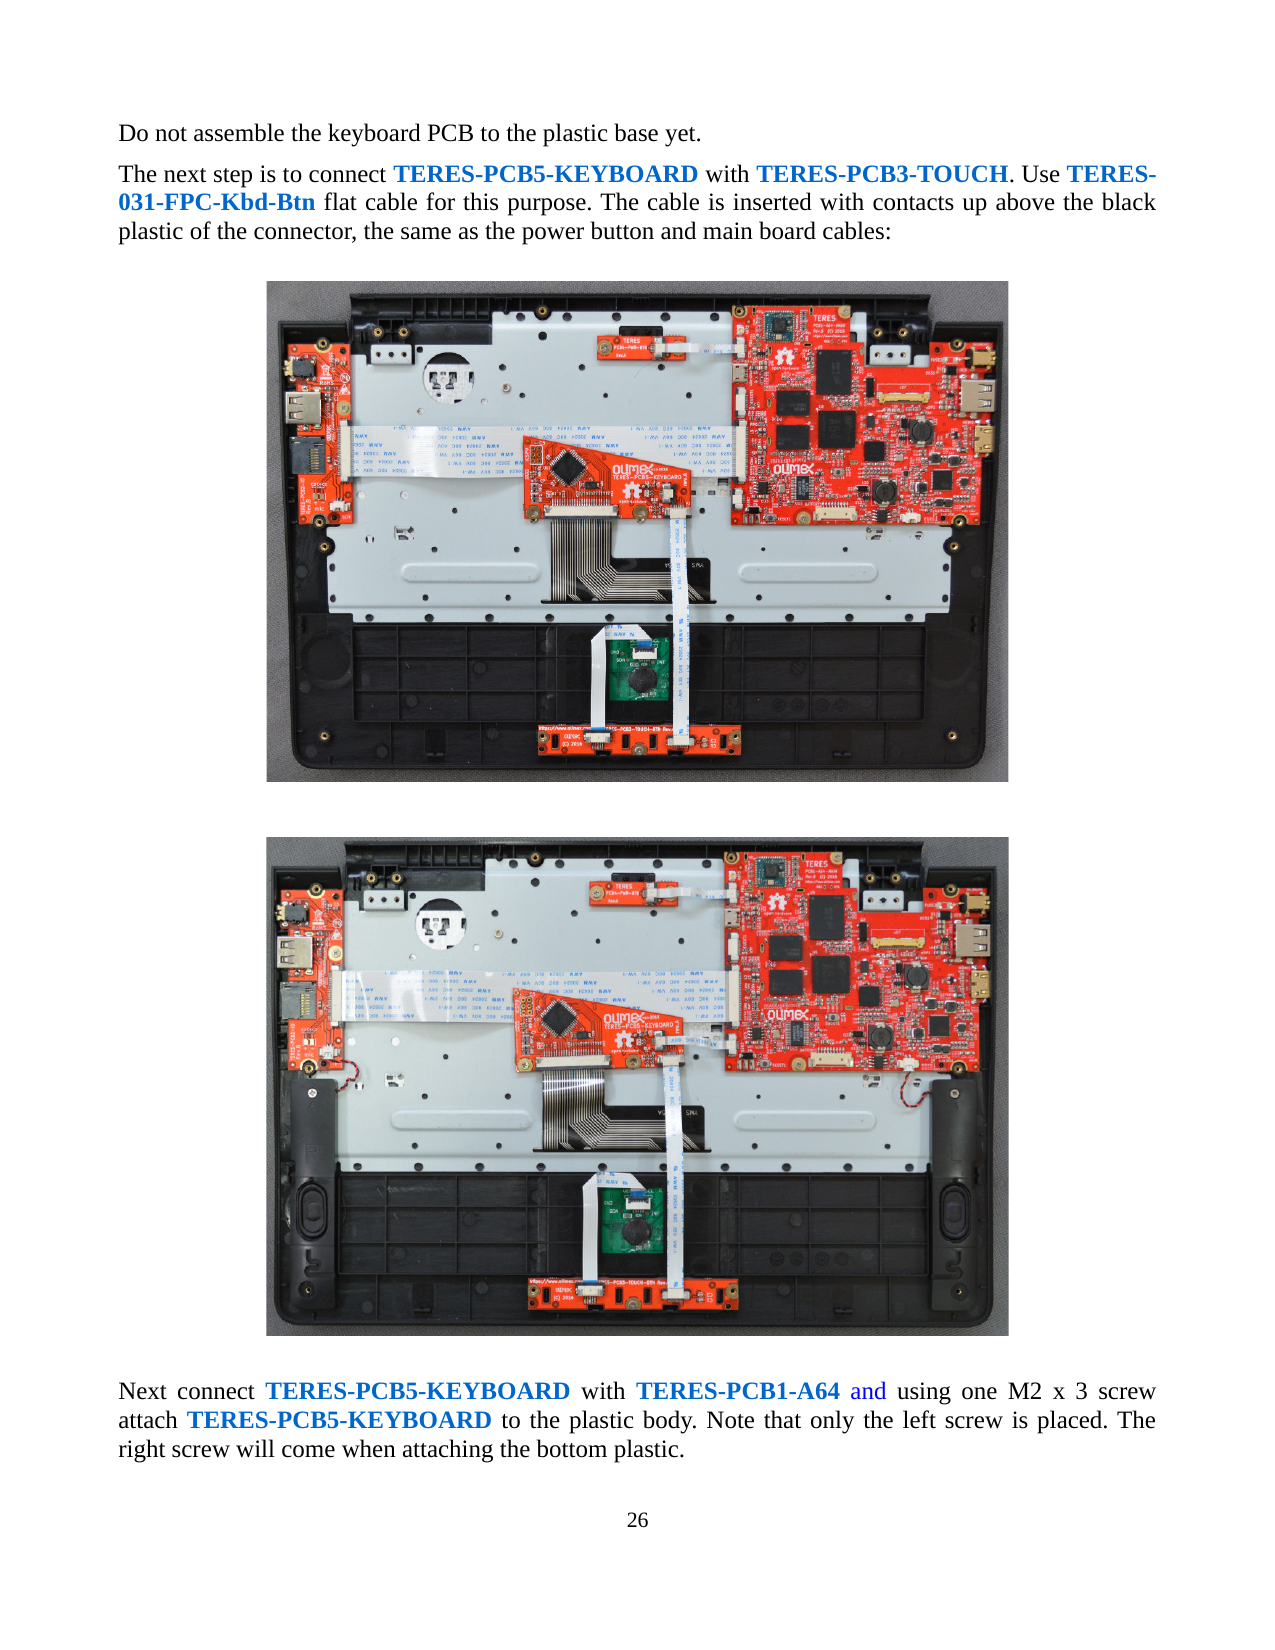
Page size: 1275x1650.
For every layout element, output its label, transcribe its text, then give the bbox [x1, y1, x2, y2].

text Do not assemble the keyboard PCB to the plastic base yet. [118, 118, 1157, 147]
picture [266, 837, 1009, 1336]
text Next connect TERES-PCB5-KEYBOARD with TERES-PCB1-A64 and using one M2 x 3 screw attach TERES-PCB5-KEYBOARD to the plastic body. Note that only the left screw is placed. The right screw will come when attaching the bottom plastic. [118, 1376, 1157, 1462]
text The next step is to connect TERES-PCB5-KEYBOARD with TERES-PCB3-TOUCH. Use TERES-031-FPC-Kbd-Btn flat cable for this purpose. The cable is inserted with contacts up above the black plastic of the connector, the same as the power button and main board cables: [118, 159, 1157, 245]
picture [266, 281, 1009, 782]
